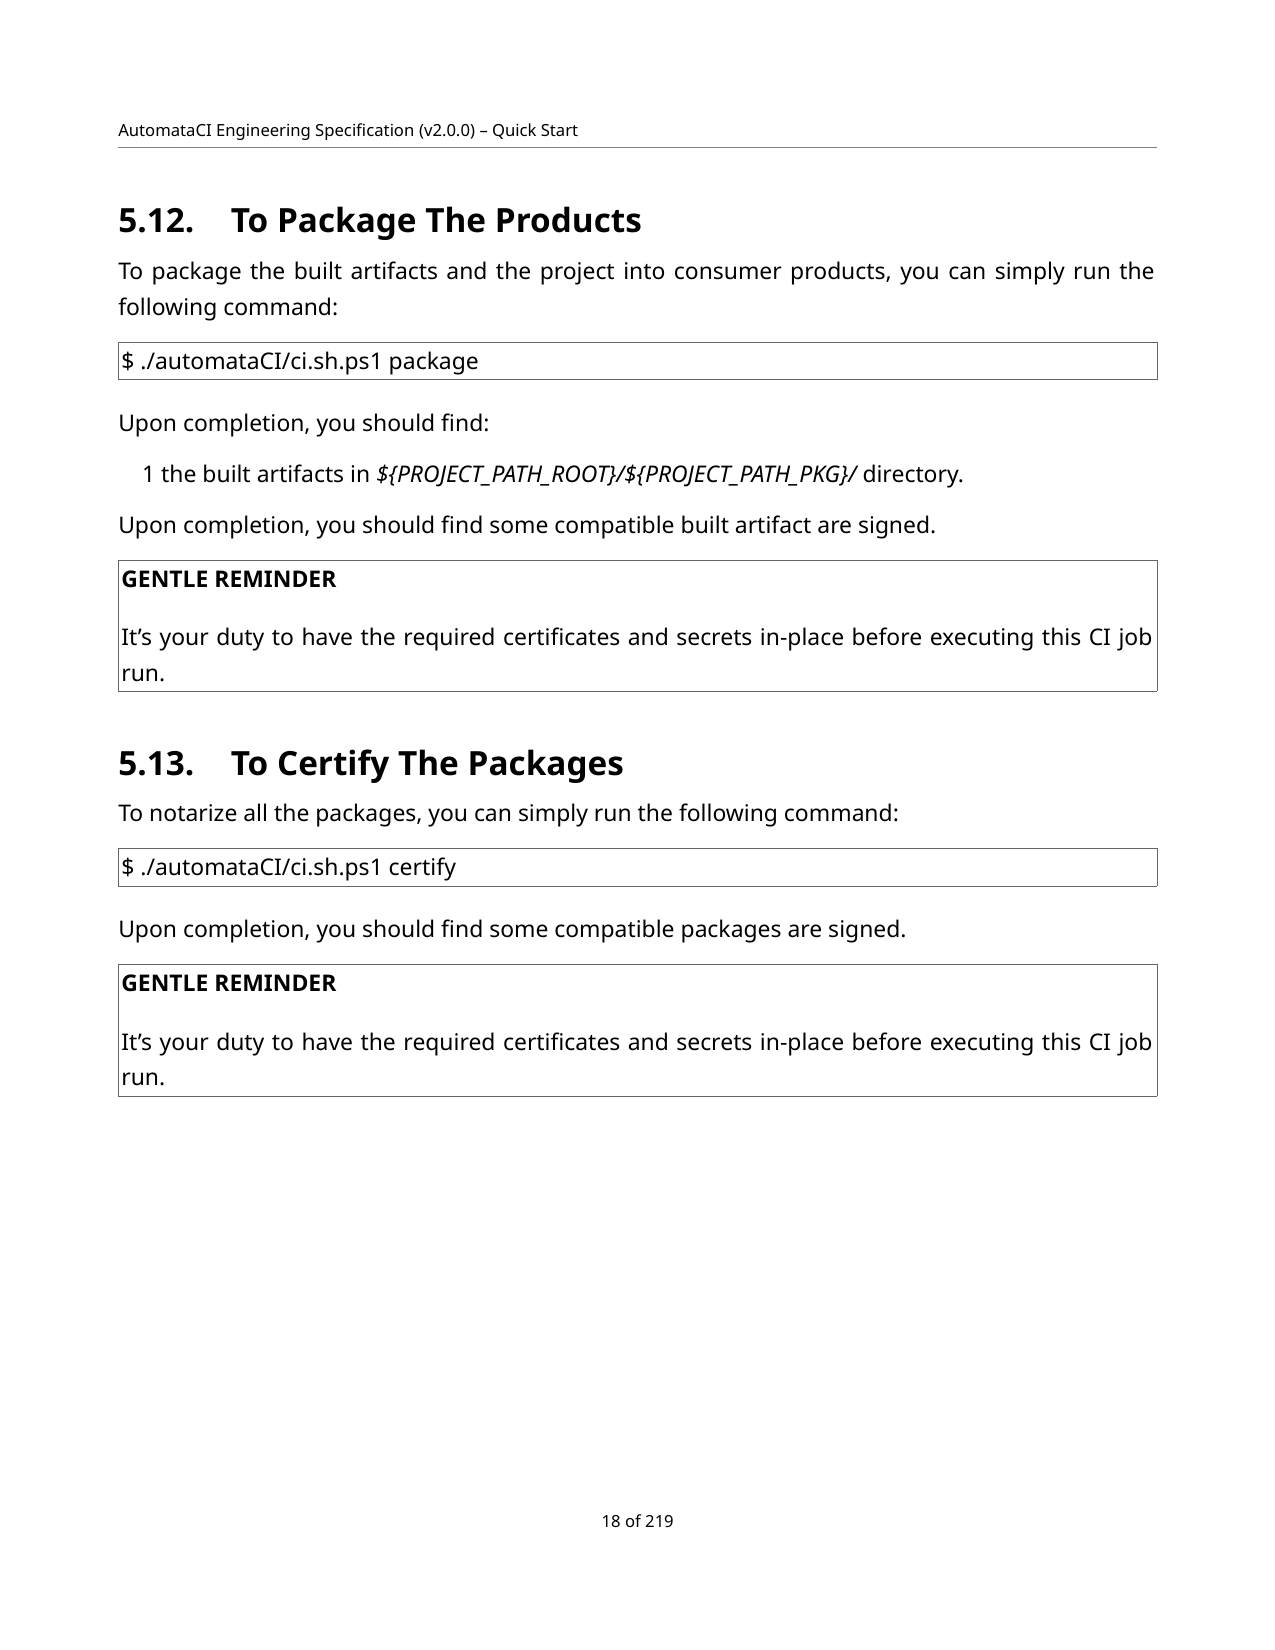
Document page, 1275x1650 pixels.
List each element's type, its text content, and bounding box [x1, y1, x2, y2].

text To notarize all the packages, you can simply run the following command: [118, 797, 1157, 828]
text 1 the built artifacts in ${PROJECT_PATH_ROOT}/${PROJECT_PATH_PKG}/ directory. [118, 458, 1157, 489]
subtitle To Package The Products [118, 197, 1157, 243]
text $ ./automataCI/ci.sh.ps1 certify [119, 849, 1157, 886]
text It’s your duty to have the required certificates and secrets in-place before executing this CI job run. [119, 1022, 1157, 1096]
text GENTLE REMINDER [119, 965, 1157, 998]
text It’s your duty to have the required certificates and secrets in-place before executing this CI job run. [119, 618, 1157, 691]
text Upon completion, you should find some compatible packages are signed. [118, 913, 1157, 944]
subtitle To Certify The Packages [118, 739, 1157, 785]
text GENTLE REMINDER [119, 561, 1157, 594]
text Upon completion, you should find some compatible built artifact are signed. [118, 508, 1157, 540]
text $ ./automataCI/ci.sh.ps1 package [119, 343, 1157, 379]
text To package the built artifacts and the project into consumer products, you can simply run the following command: [118, 255, 1157, 322]
text Upon completion, you should find: [118, 407, 1157, 438]
